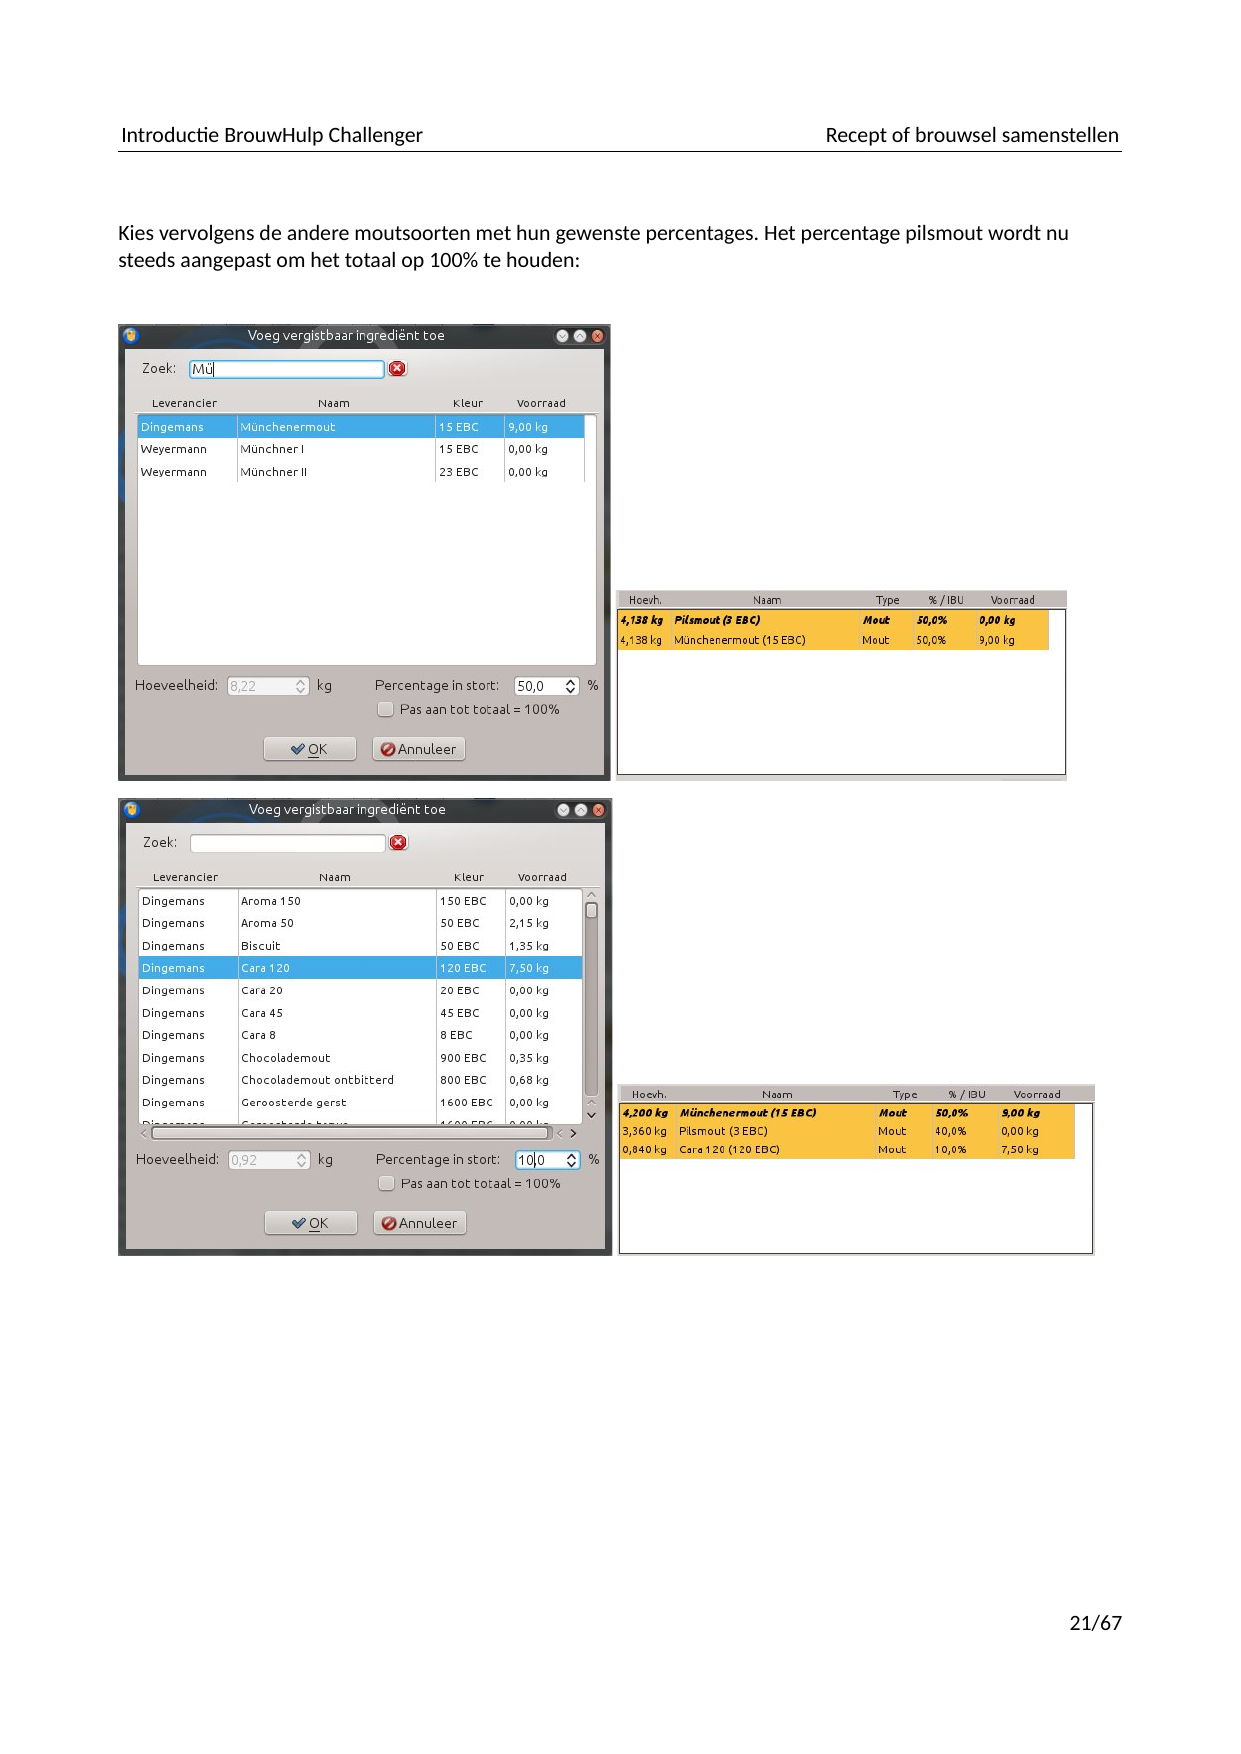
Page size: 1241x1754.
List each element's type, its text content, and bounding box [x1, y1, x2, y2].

text Kies vervolgens de andere moutsoorten met hun gewenste percentages. Het percentage pilsmout wordt nu steeds aangepast om het totaal op 100% te houden: [118, 219, 1122, 273]
picture [118, 798, 613, 1256]
picture [615, 590, 1067, 781]
picture [118, 324, 611, 781]
picture [617, 1084, 1095, 1256]
